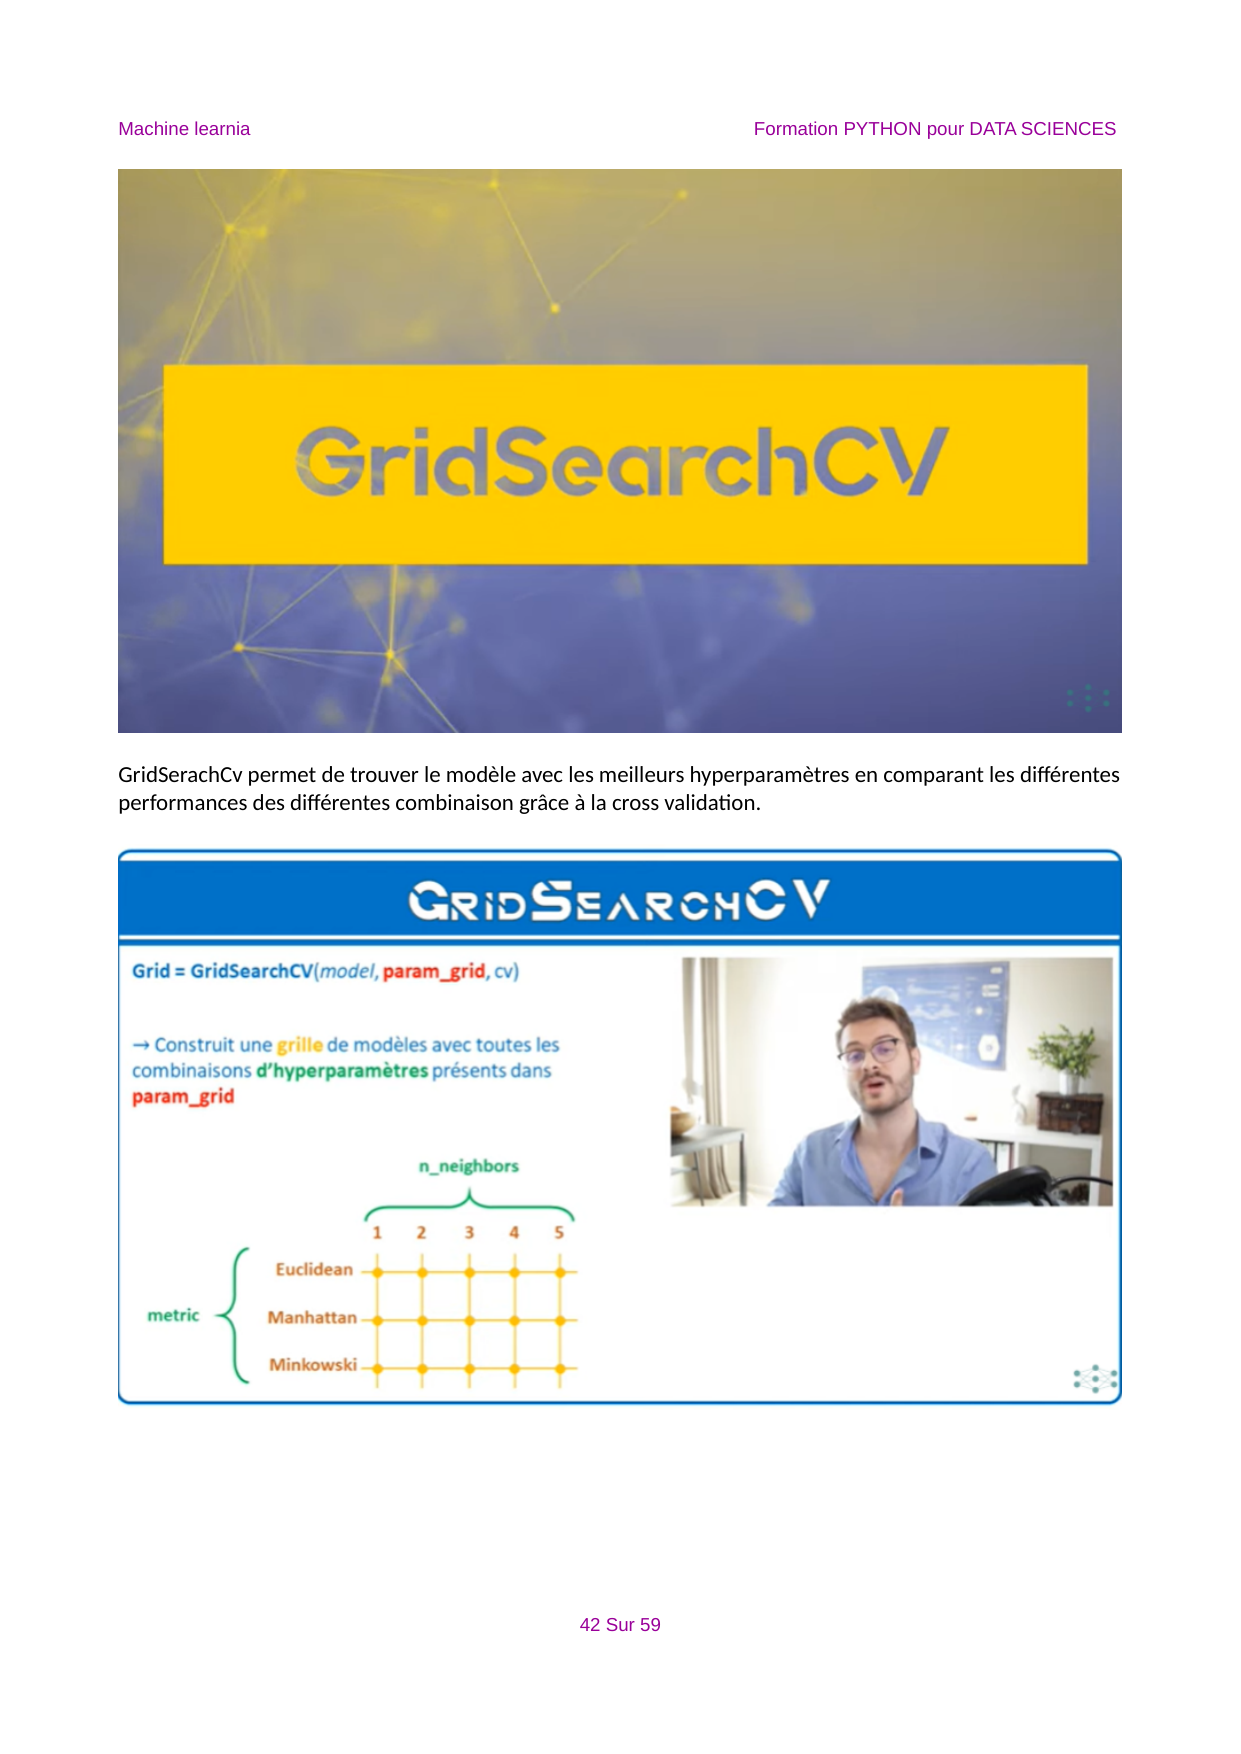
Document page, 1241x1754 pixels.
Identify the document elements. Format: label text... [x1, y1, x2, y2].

picture [118, 169, 1122, 733]
text GridSerachCv permet de trouver le modèle avec les meilleurs hyperparamètres en comparant les différentes performances des différentes combinaison grâce à la cross validation. [118, 760, 1122, 816]
picture [118, 844, 1122, 1410]
